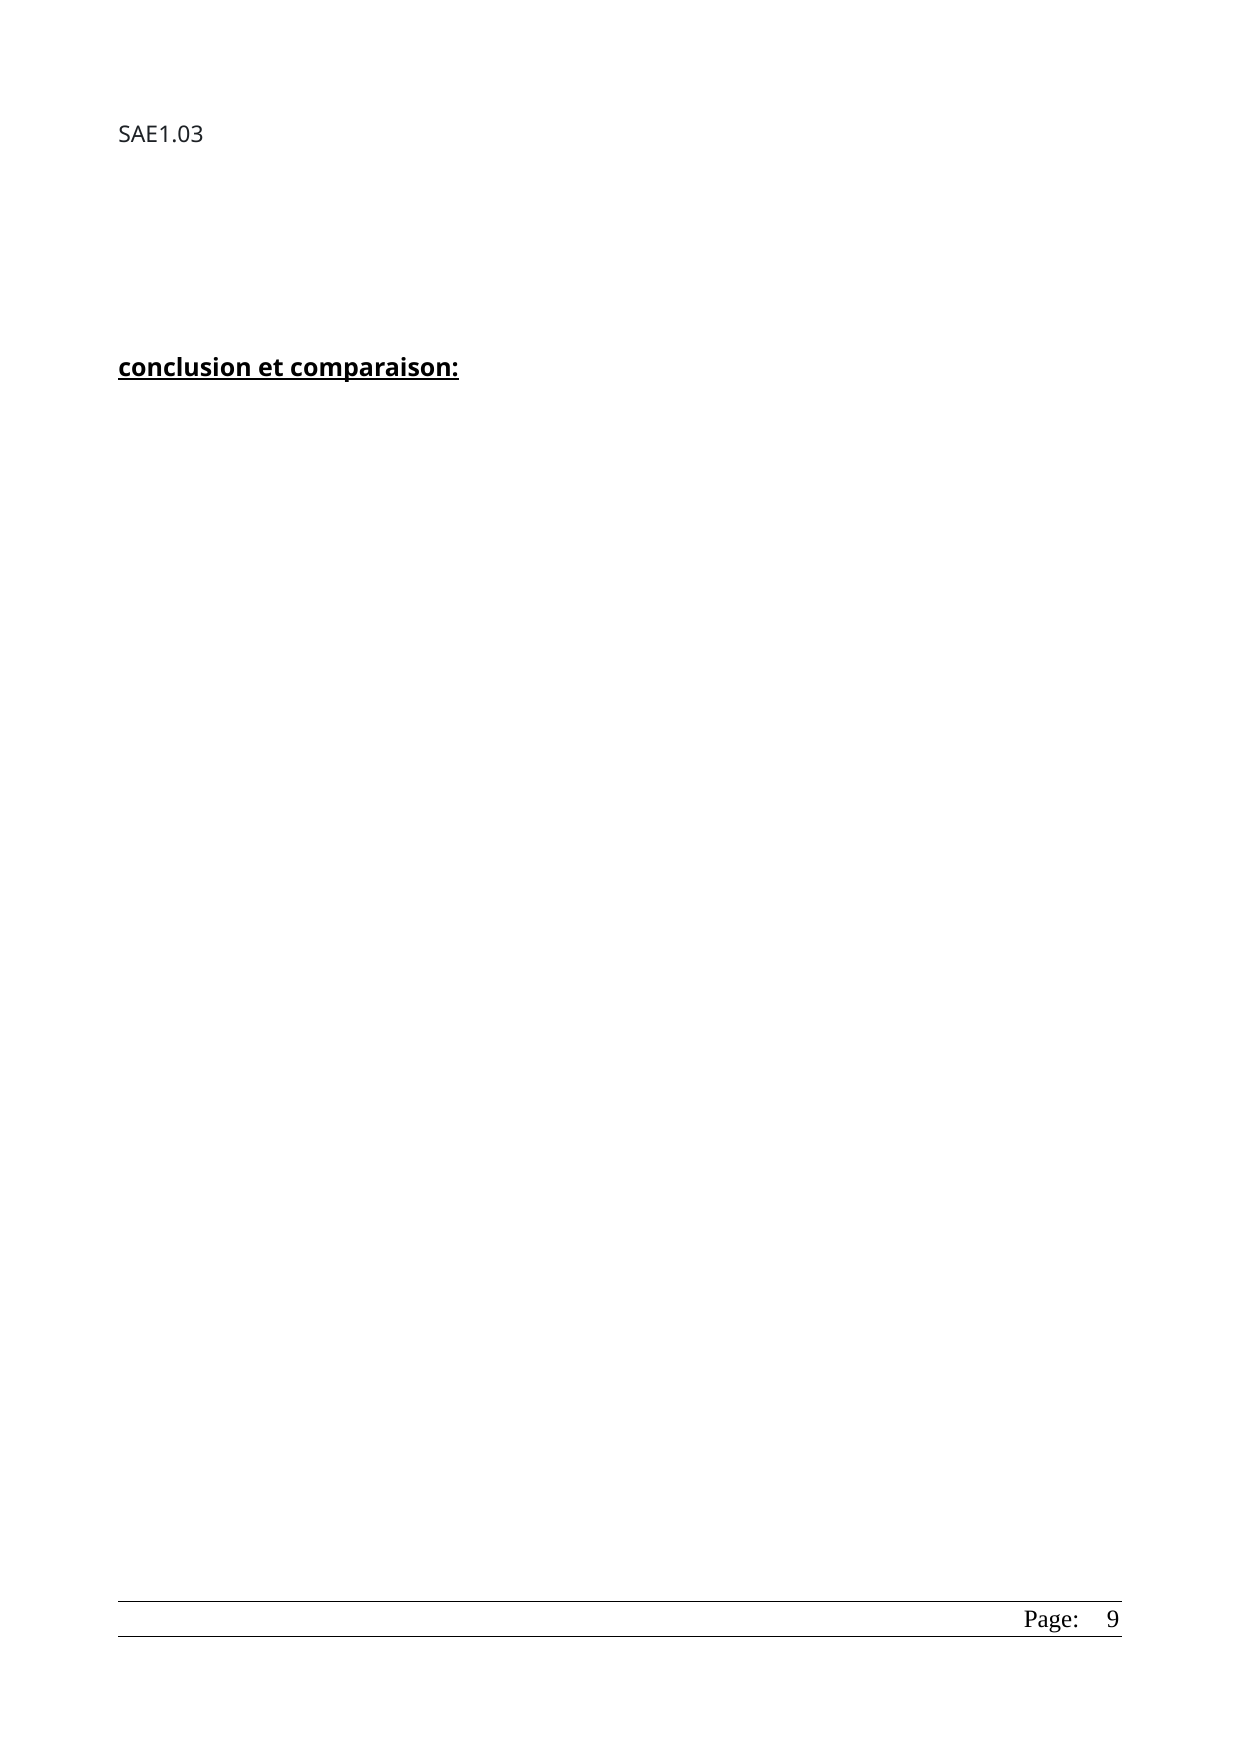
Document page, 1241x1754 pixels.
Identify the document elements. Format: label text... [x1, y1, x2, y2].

text conclusion et comparaison: [118, 349, 1122, 383]
